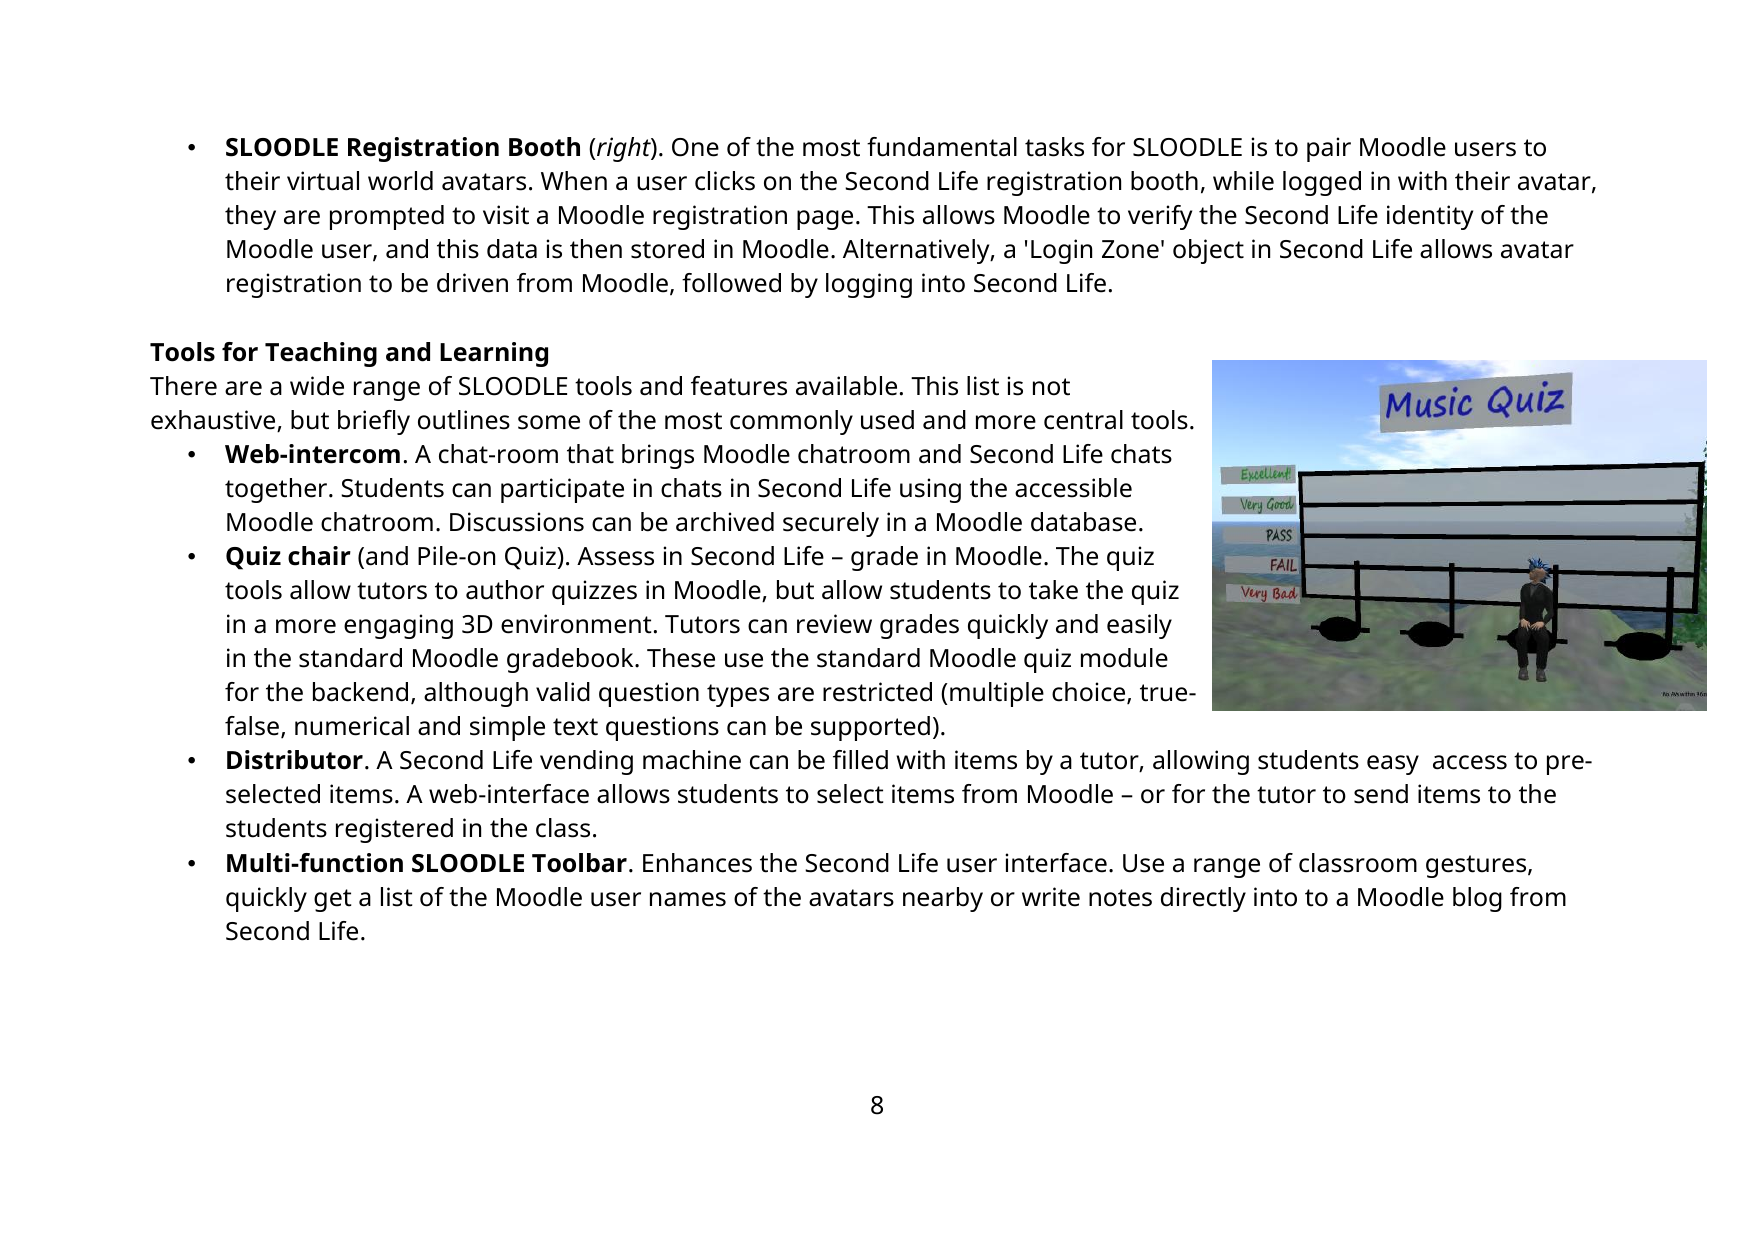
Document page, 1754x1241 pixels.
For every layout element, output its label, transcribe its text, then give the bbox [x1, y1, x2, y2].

list Quiz chair (and Pile-on Quiz). Assess in Second Life – grade in Moodle. The quiz tools allow tutors to author quizzes in Moodle, but allow students to take the quiz in a more engaging 3D environment. Tutors can review grades quickly and easily in the standard Moodle gradebook. These use the standard Moodle quiz module for the backend, although valid question types are restricted (multiple choice, true-false, numerical and simple text questions can be supported). [187, 539, 1604, 743]
list SLOODLE Registration Booth (right). One of the most fundamental tasks for SLOODLE is to pair Moodle users to their virtual world avatars. When a user clicks on the Second Life registration booth, while logged in with their avatar, they are prompted to visit a Moodle registration page. This allows Moodle to verify the Second Life identity of the Moodle user, and this data is then stored in Moodle. Alternatively, a 'Login Zone' object in Second Life allows avatar registration to be driven from Moodle, followed by logging into Second Life. [187, 130, 1604, 300]
text There are a wide range of SLOODLE tools and features available. This list is not exhaustive, but briefly outlines some of the most commonly used and more central tools. [150, 368, 1212, 436]
picture [1212, 360, 1707, 711]
text Tools for Teaching and Learning [150, 334, 1604, 368]
list Multi-function SLOODLE Toolbar. Enhances the Second Life user interface. Use a range of classroom gestures, quickly get a list of the Moodle user names of the avatars nearby or write notes directly into to a Moodle blog from Second Life. [187, 845, 1604, 947]
list Distributor. A Second Life vending machine can be filled with items by a tutor, allowing students easy access to pre-selected items. A web-interface allows students to select items from Moodle – or for the tutor to send items to the students registered in the class. [187, 743, 1604, 845]
list Web-intercom. A chat-room that brings Moodle chatroom and Second Life chats together. Students can participate in chats in Second Life using the accessible Moodle chatroom. Discussions can be archived securely in a Moodle database. [187, 436, 1212, 539]
